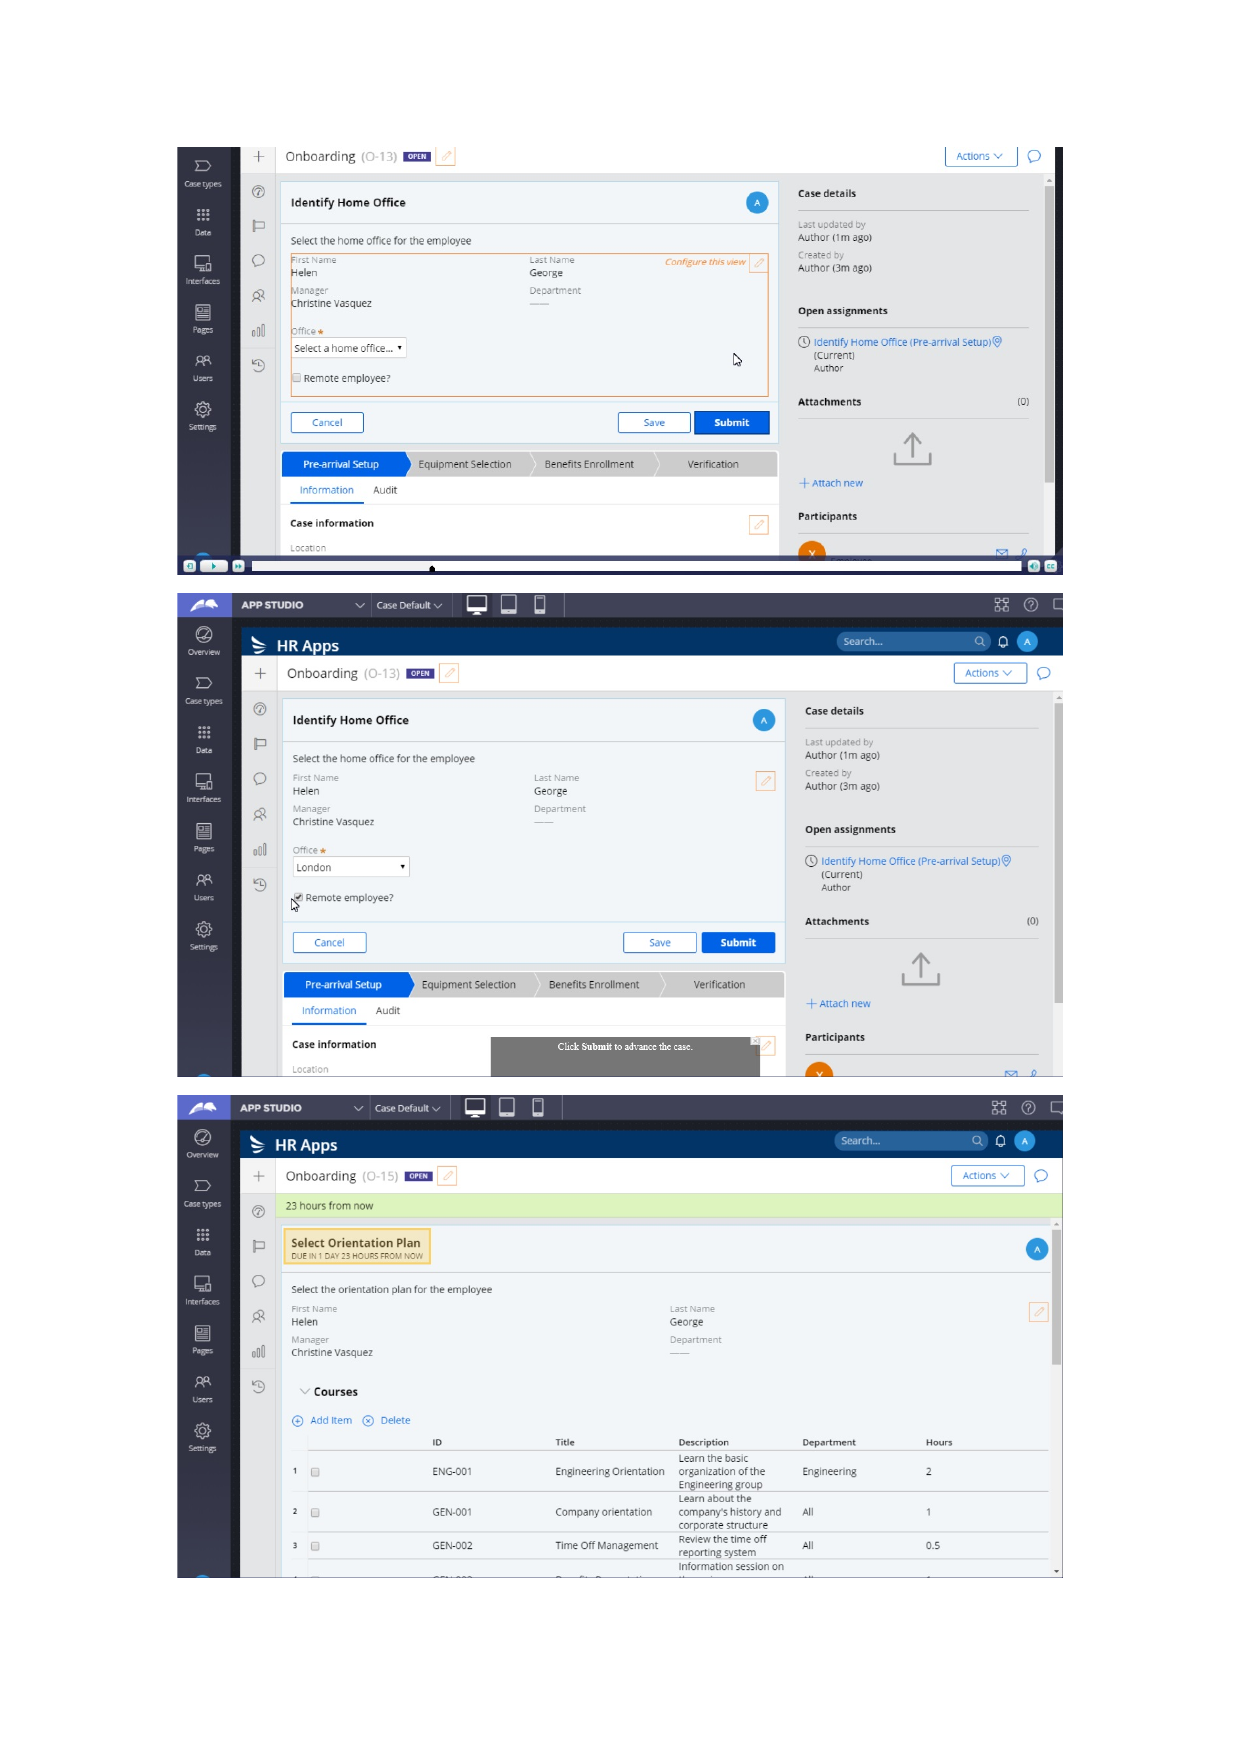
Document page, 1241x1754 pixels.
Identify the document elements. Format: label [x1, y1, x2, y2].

picture [177, 1095, 1063, 1578]
picture [177, 147, 1063, 575]
picture [177, 593, 1063, 1077]
